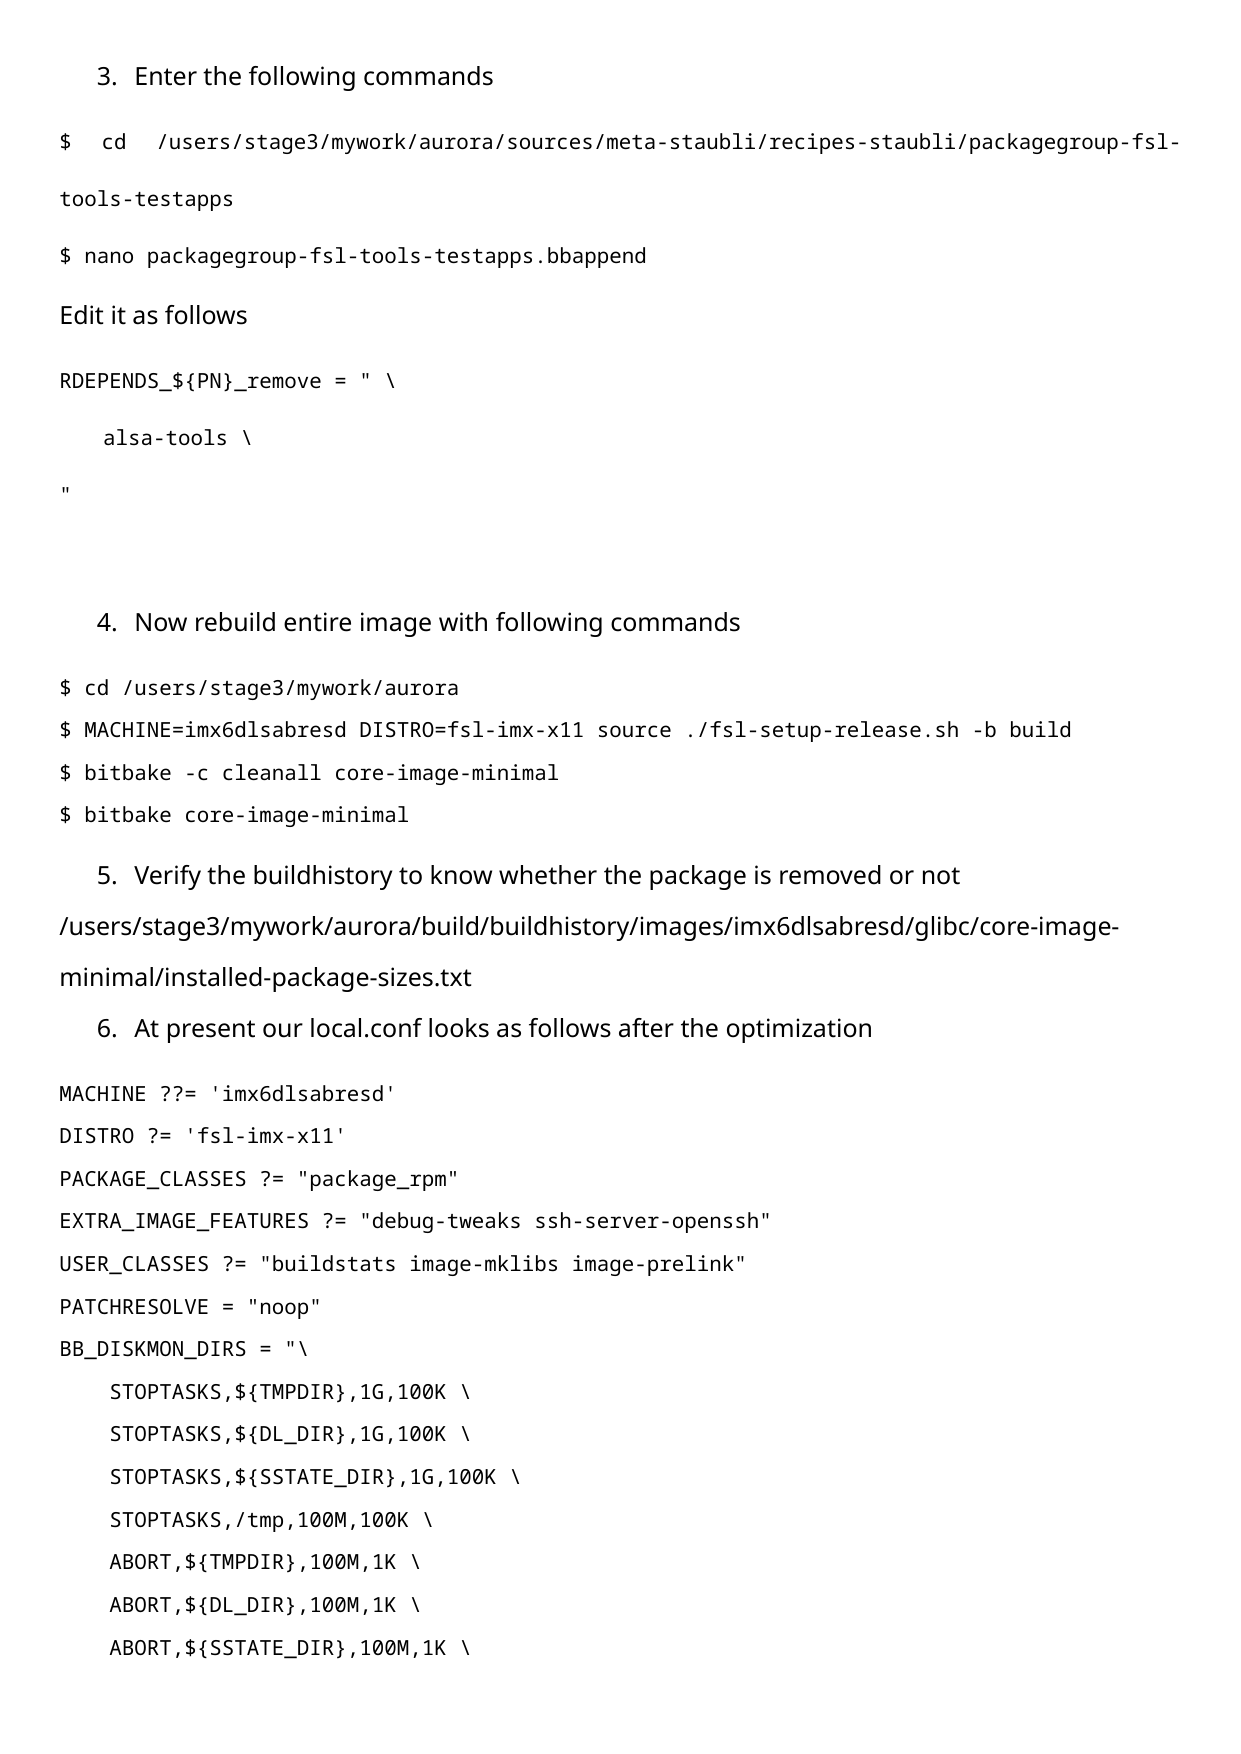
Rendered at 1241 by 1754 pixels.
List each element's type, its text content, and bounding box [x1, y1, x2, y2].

text $ cd /users/stage3/mywork/aurora/sources/meta-staubli/recipes-staubli/packagegroup-fsl-tools-testapps [59, 127, 1181, 212]
text STOPTASKS,${DL_DIR},1G,100K \ [59, 1419, 1181, 1448]
text USER_CLASSES ?= "buildstats image-mklibs image-prelink" [59, 1249, 1181, 1278]
text PACKAGE_CLASSES ?= "package_rpm" [59, 1164, 1181, 1192]
text DISTRO ?= 'fsl-imx-x11' [59, 1121, 1181, 1150]
text " [59, 480, 1181, 508]
text $ nano packagegroup-fsl-tools-testapps.bbappend [59, 241, 1181, 269]
text ABORT,${SSTATE_DIR},100M,1K \ [59, 1633, 1181, 1661]
text MACHINE ??= 'imx6dlsabresd' [59, 1079, 1181, 1107]
text PATCHRESOLVE = "noop" [59, 1292, 1181, 1320]
text $ bitbake core-image-minimal [59, 801, 1181, 829]
list Now rebuild entire image with following commands [97, 605, 1181, 639]
text ABORT,${DL_DIR},100M,1K \ [59, 1590, 1181, 1618]
text $ cd /users/stage3/mywork/aurora [59, 673, 1181, 701]
text STOPTASKS,${TMPDIR},1G,100K \ [59, 1377, 1181, 1405]
text alsa-tools \ [59, 423, 1181, 451]
list At present our local.conf looks as follows after the optimization [97, 1011, 1181, 1045]
text ABORT,${TMPDIR},100M,1K \ [59, 1547, 1181, 1576]
text STOPTASKS,${SSTATE_DIR},1G,100K \ [59, 1462, 1181, 1491]
text EXTRA_IMAGE_FEATURES ?= "debug-tweaks ssh-server-openssh" [59, 1207, 1181, 1235]
text RDEPENDS_${PN}_remove = " \ [59, 366, 1181, 394]
list Verify the buildhistory to know whether the package is removed or not [97, 857, 1181, 892]
text $ bitbake -c cleanall core-image-minimal [59, 758, 1181, 786]
list Enter the following commands [97, 59, 1181, 93]
text BB_DISKMON_DIRS = "\ [59, 1334, 1181, 1363]
text STOPTASKS,/tmp,100M,100K \ [59, 1505, 1181, 1533]
text /users/stage3/mywork/aurora/build/buildhistory/images/imx6dlsabresd/glibc/core-image-minimal/installed-package-sizes.txt [59, 908, 1181, 994]
text Edit it as follows [59, 298, 1181, 332]
text $ MACHINE=imx6dlsabresd DISTRO=fsl-imx-x11 source ./fsl-setup-release.sh -b build [59, 715, 1181, 744]
